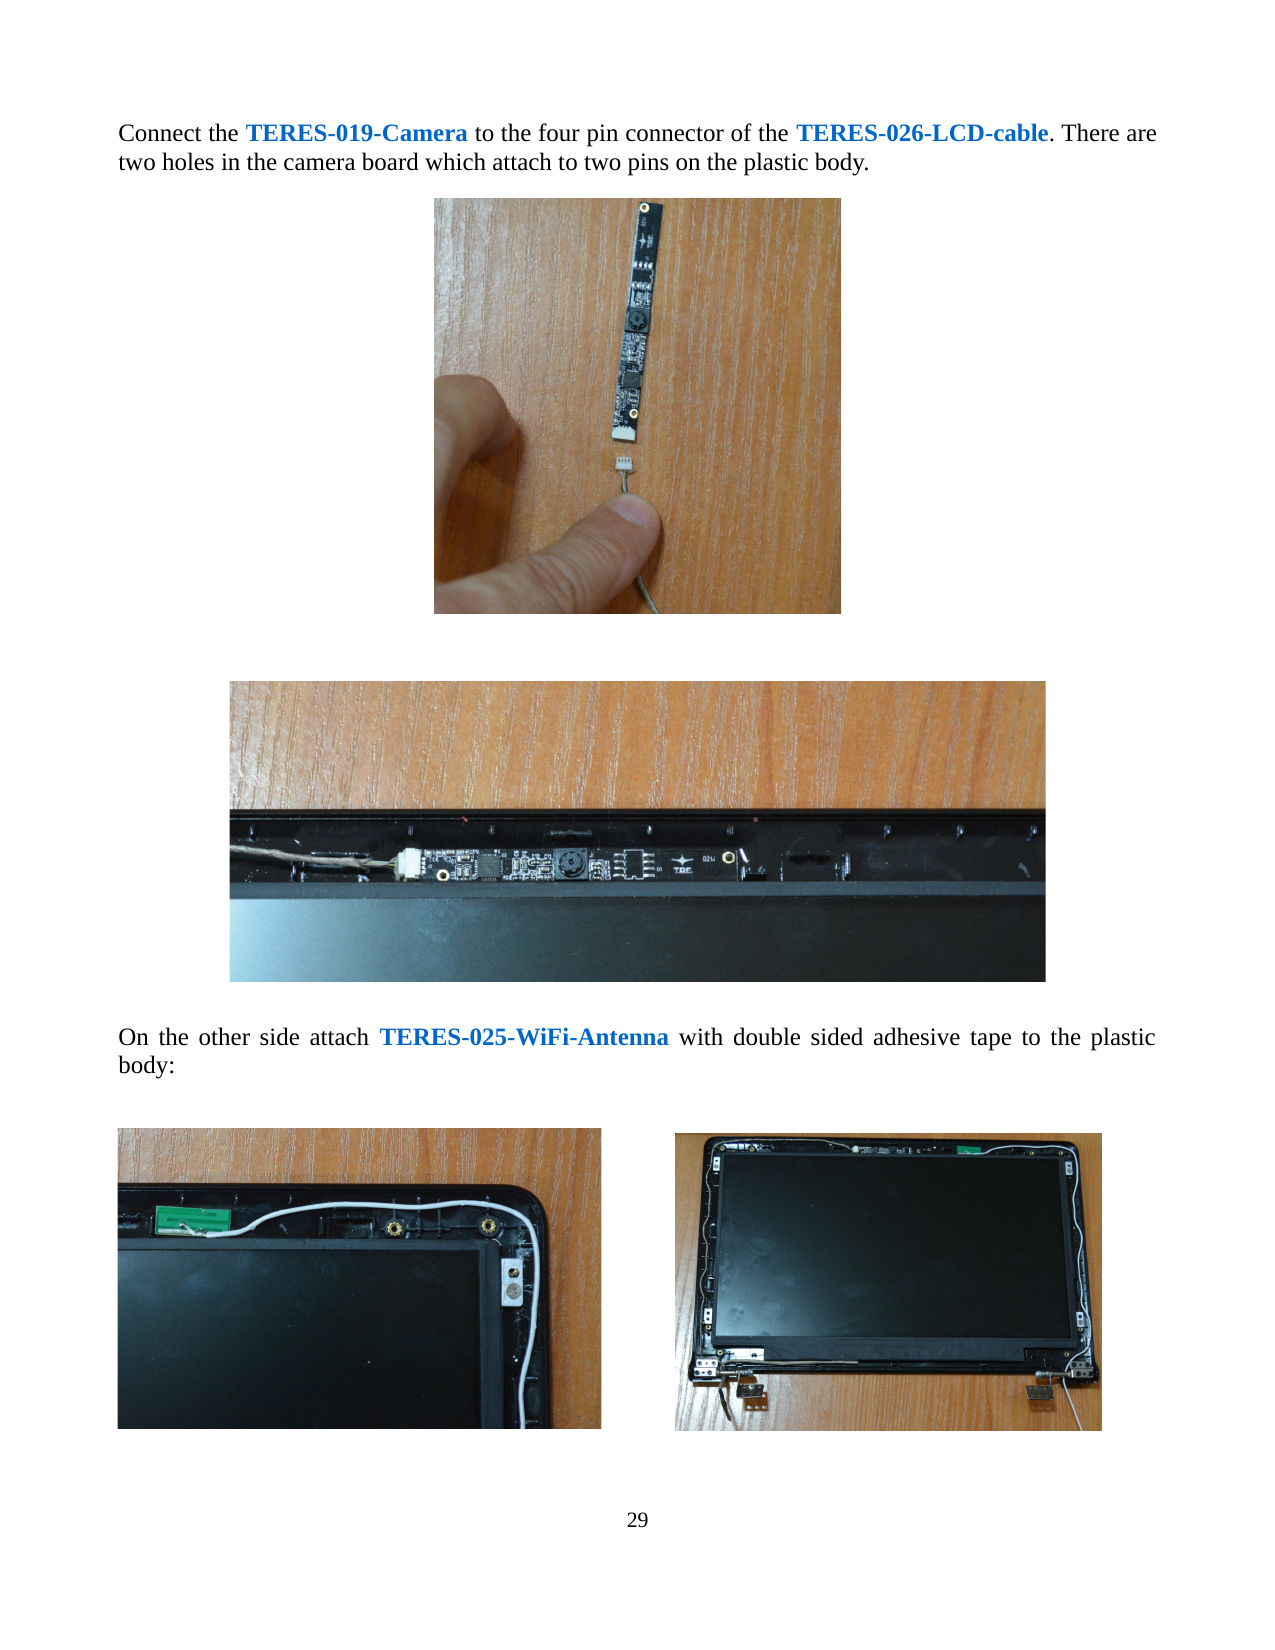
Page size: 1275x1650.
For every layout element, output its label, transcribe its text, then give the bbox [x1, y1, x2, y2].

picture [117, 1128, 602, 1429]
text On the other side attach TERES-025-WiFi-Antenna with double sided adhesive tape to the plastic body: [118, 1022, 1157, 1079]
picture [675, 1133, 1102, 1431]
picture [229, 681, 1046, 982]
text Connect the TERES-019-Camera to the four pin connector of the TERES-026-LCD-cable. There are two holes in the camera board which attach to two pins on the plastic body. [118, 118, 1157, 176]
picture [434, 198, 842, 614]
